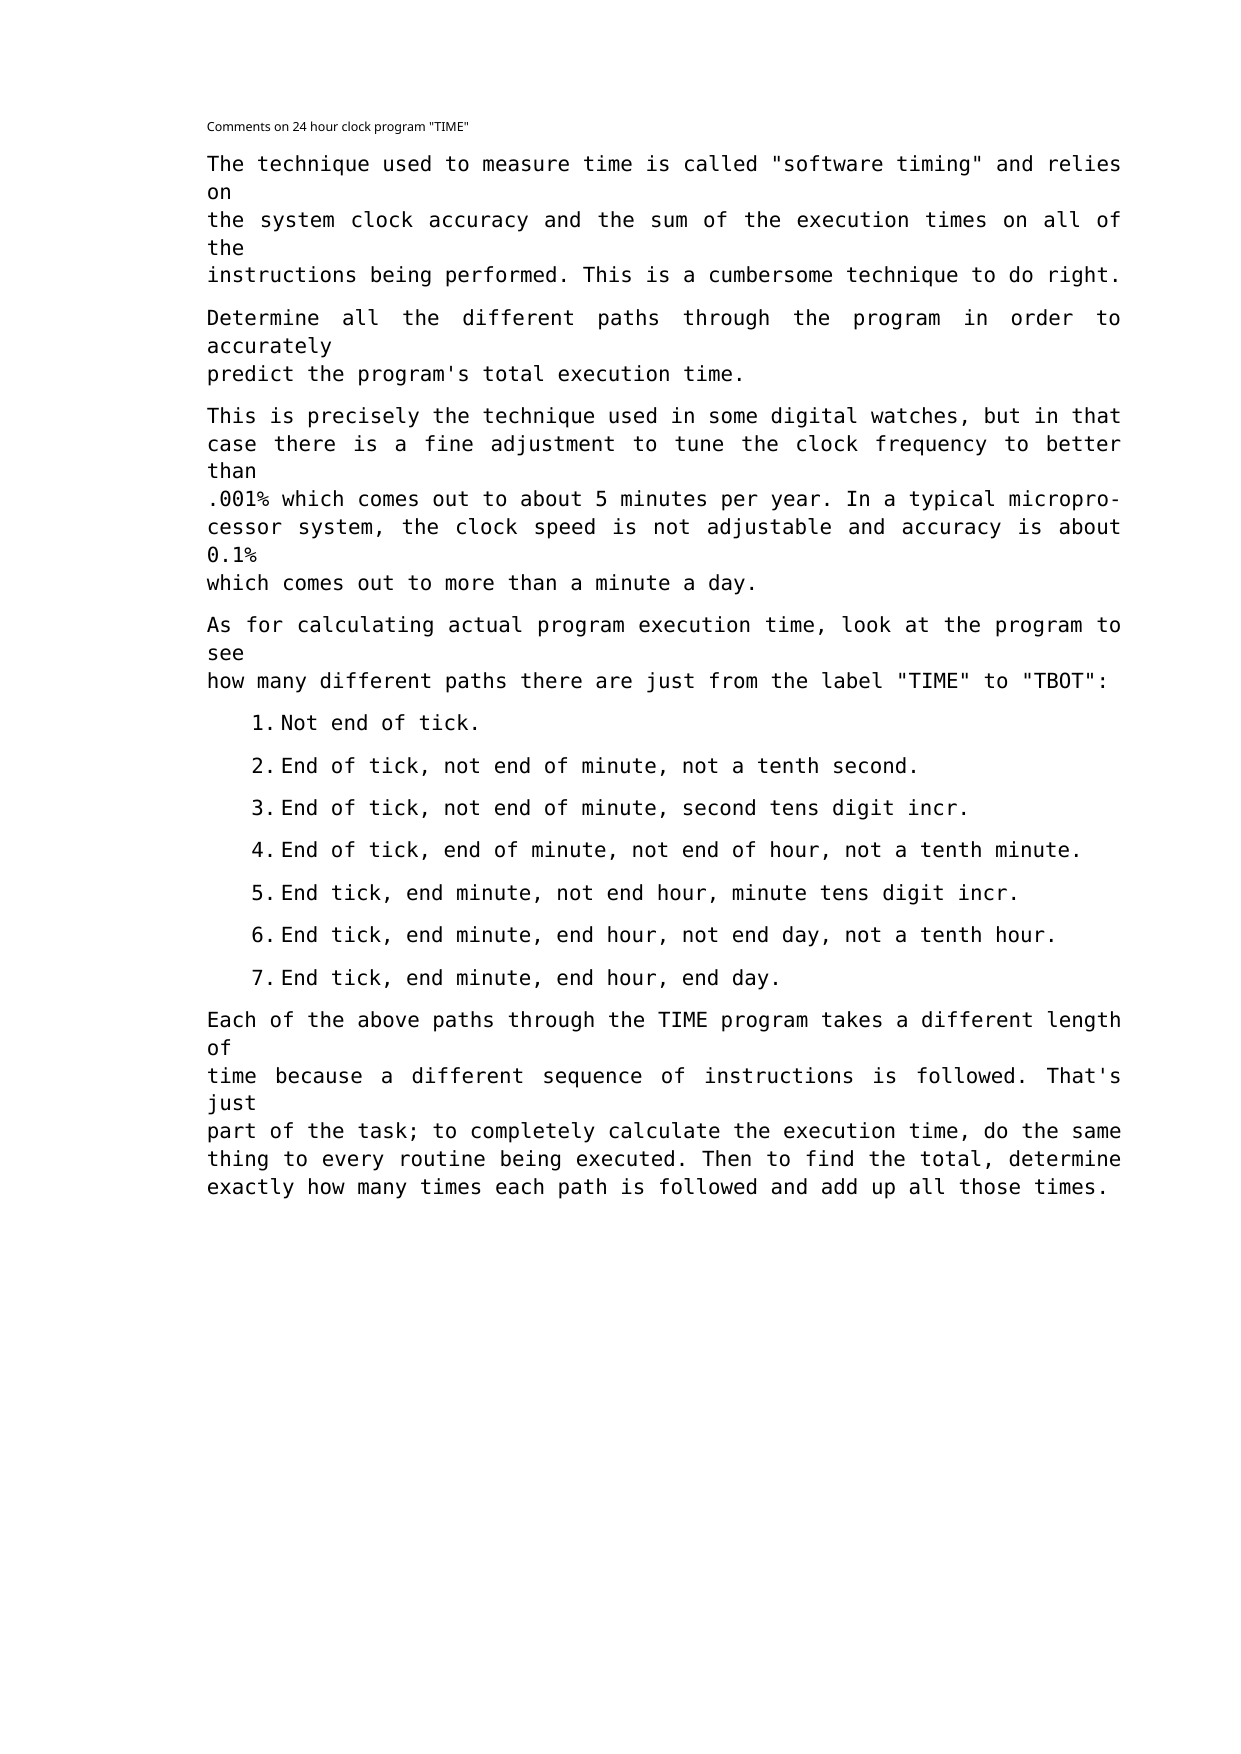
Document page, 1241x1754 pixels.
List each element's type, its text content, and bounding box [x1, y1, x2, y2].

text This is precisely the technique used in some digital watches, but in that case there is a fine adjustment to tune the clock frequency to better than .001% which comes out to about 5 minutes per year. In a typical micropro- cessor system, the clock speed is not adjustable and accuracy is about 0.1% which comes out to more than a minute a day. [207, 404, 1122, 595]
list End of tick, not end of minute, not a tenth second. [251, 754, 1122, 778]
list Not end of tick. [251, 711, 1122, 736]
list End of tick, not end of minute, second tens digit incr. [251, 796, 1122, 820]
list End tick, end minute, end hour, not end day, not a tenth hour. [251, 923, 1122, 947]
text Each of the above paths through the TIME program takes a different length of time because a different sequence of instructions is followed. That's just part of the task; to completely calculate the execution time, do the same thing to every routine being executed. Then to find the total, determine exactly how many times each path is followed and add up all those times. [207, 1008, 1122, 1199]
list End tick, end minute, not end hour, minute tens digit incr. [251, 881, 1122, 905]
list End of tick, end of minute, not end of hour, not a tenth minute. [251, 838, 1122, 863]
text Determine all the different paths through the program in order to accurately predict the program's total execution time. [207, 306, 1122, 386]
text As for calculating actual program execution time, look at the program to see how many different paths there are just from the label "TIME" to "TBOT": [207, 613, 1122, 693]
text The technique used to measure time is called "software timing" and relies on the system clock accuracy and the sum of the execution times on all of the instructions being performed. This is a cumbersome technique to do right. [207, 152, 1122, 288]
text Comments on 24 hour clock program "TIME" [207, 118, 1122, 135]
list End tick, end minute, end hour, end day. [251, 966, 1122, 990]
